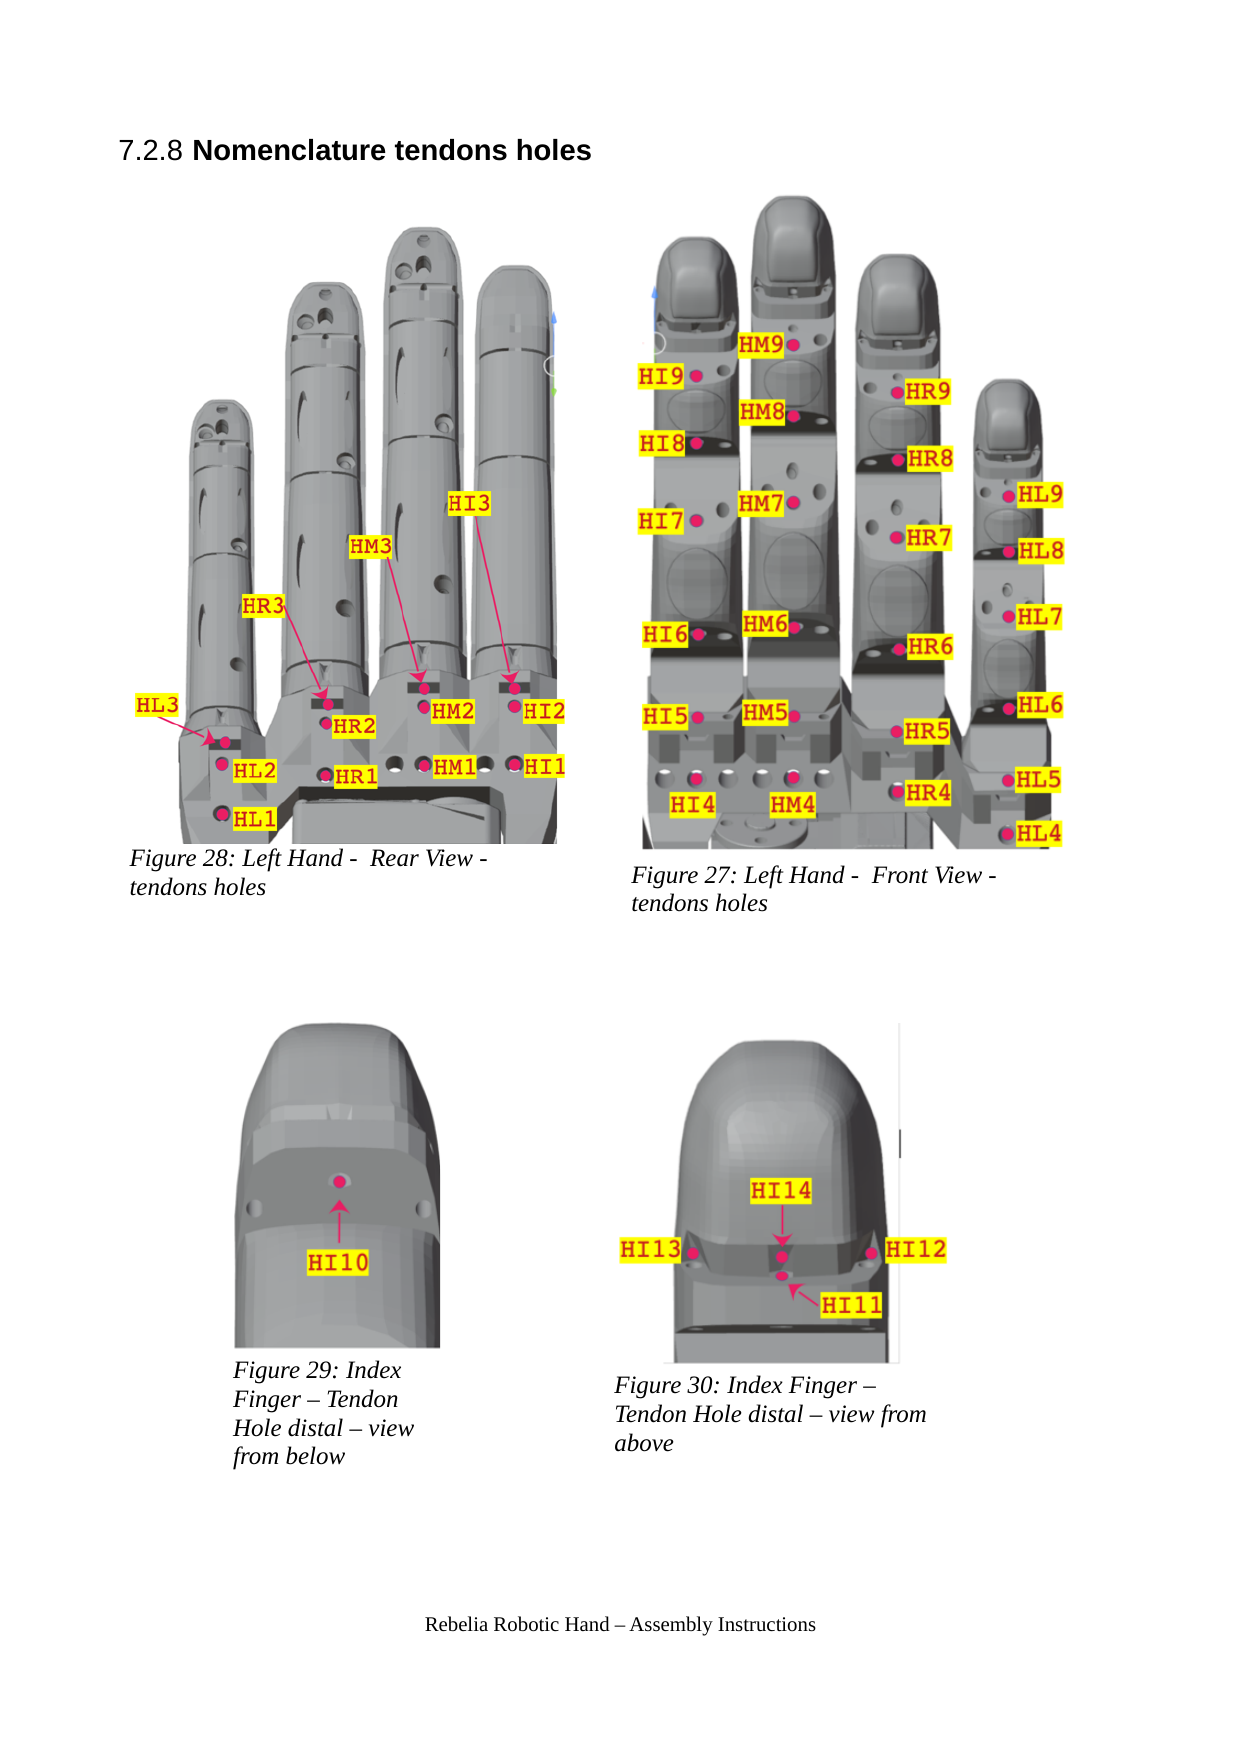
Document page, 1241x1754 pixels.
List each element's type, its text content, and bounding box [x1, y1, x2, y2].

text Figure 30: Index Finger – Tendon Hole distal – view from above [614, 1371, 952, 1457]
picture [129, 204, 565, 844]
picture [232, 1007, 441, 1356]
subtitle Nomenclature tendons holes [118, 133, 1123, 166]
picture [631, 186, 1072, 860]
text Figure 28: Left Hand - Rear View - tendons holes [129, 844, 564, 901]
text Figure 29: Index Finger – Tendon Hole distal – view from below [233, 1356, 440, 1470]
text Figure 27: Left Hand - Front View - tendons holes [631, 860, 1071, 917]
picture [614, 1023, 953, 1371]
